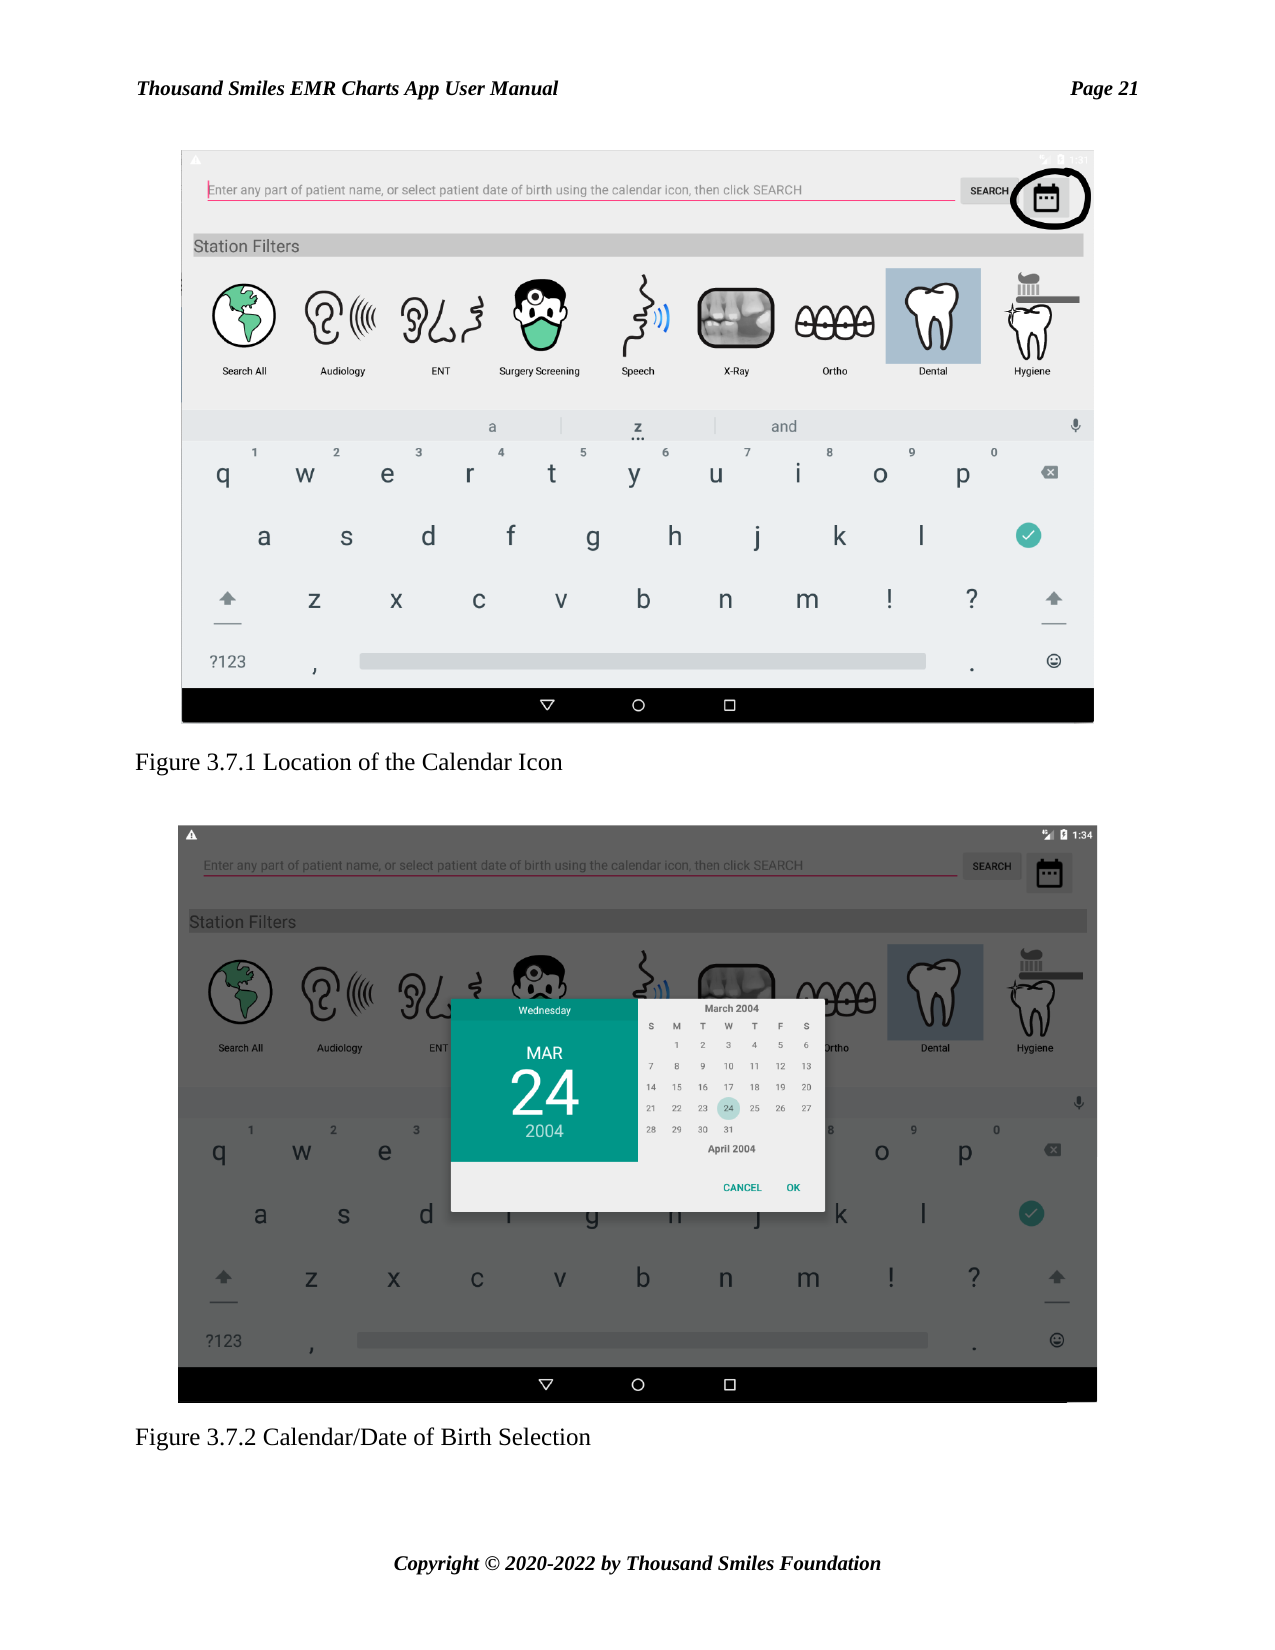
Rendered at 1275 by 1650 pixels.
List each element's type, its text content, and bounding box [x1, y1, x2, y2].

text Figure 3.7.1 Location of the Calendar Icon [135, 750, 1140, 775]
text Figure 3.7.2 Calendar/Date of Birth Selection [135, 1425, 1140, 1450]
picture [181, 150, 1094, 724]
picture [178, 825, 1098, 1403]
